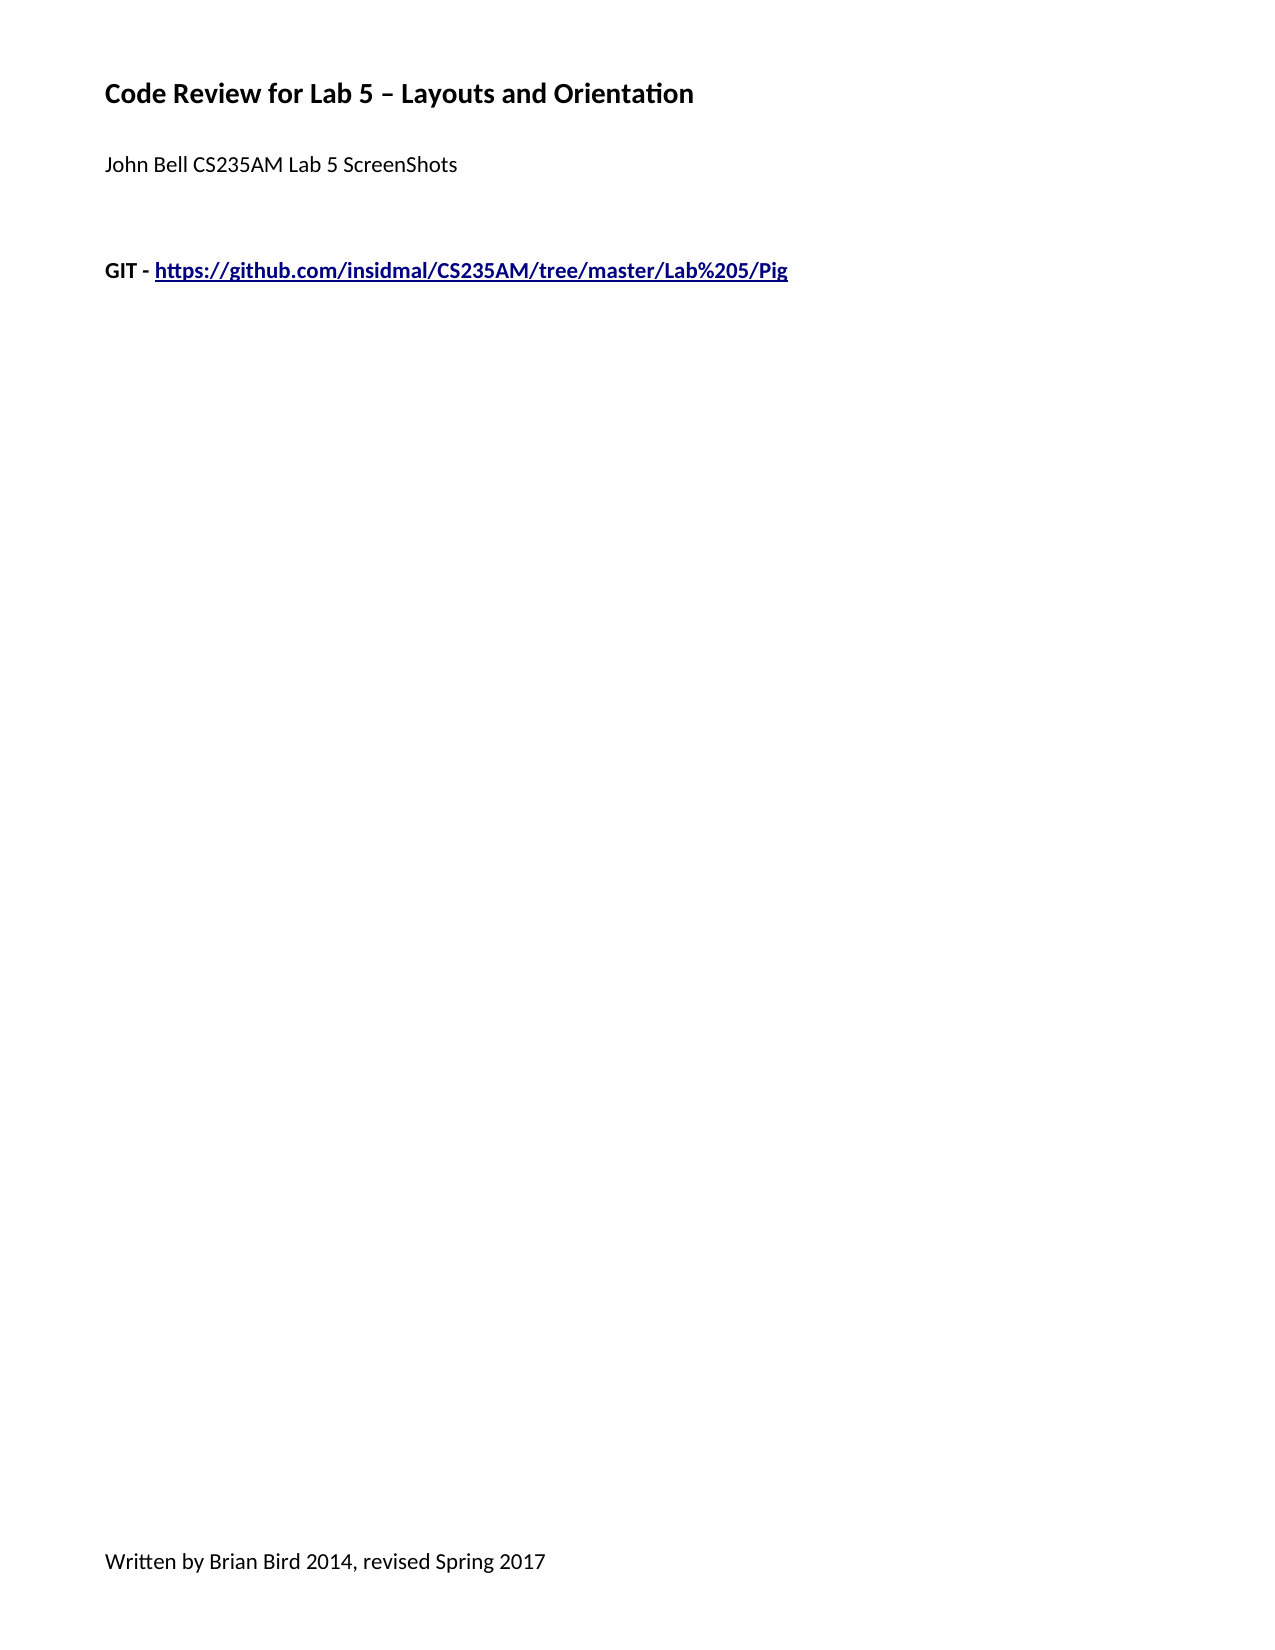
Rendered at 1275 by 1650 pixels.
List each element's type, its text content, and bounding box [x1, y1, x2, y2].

text John Bell CS235AM Lab 5 ScreenShots [105, 150, 1170, 178]
text GIT - https://github.com/insidmal/CS235AM/tree/master/Lab%205/Pig [105, 256, 1170, 284]
